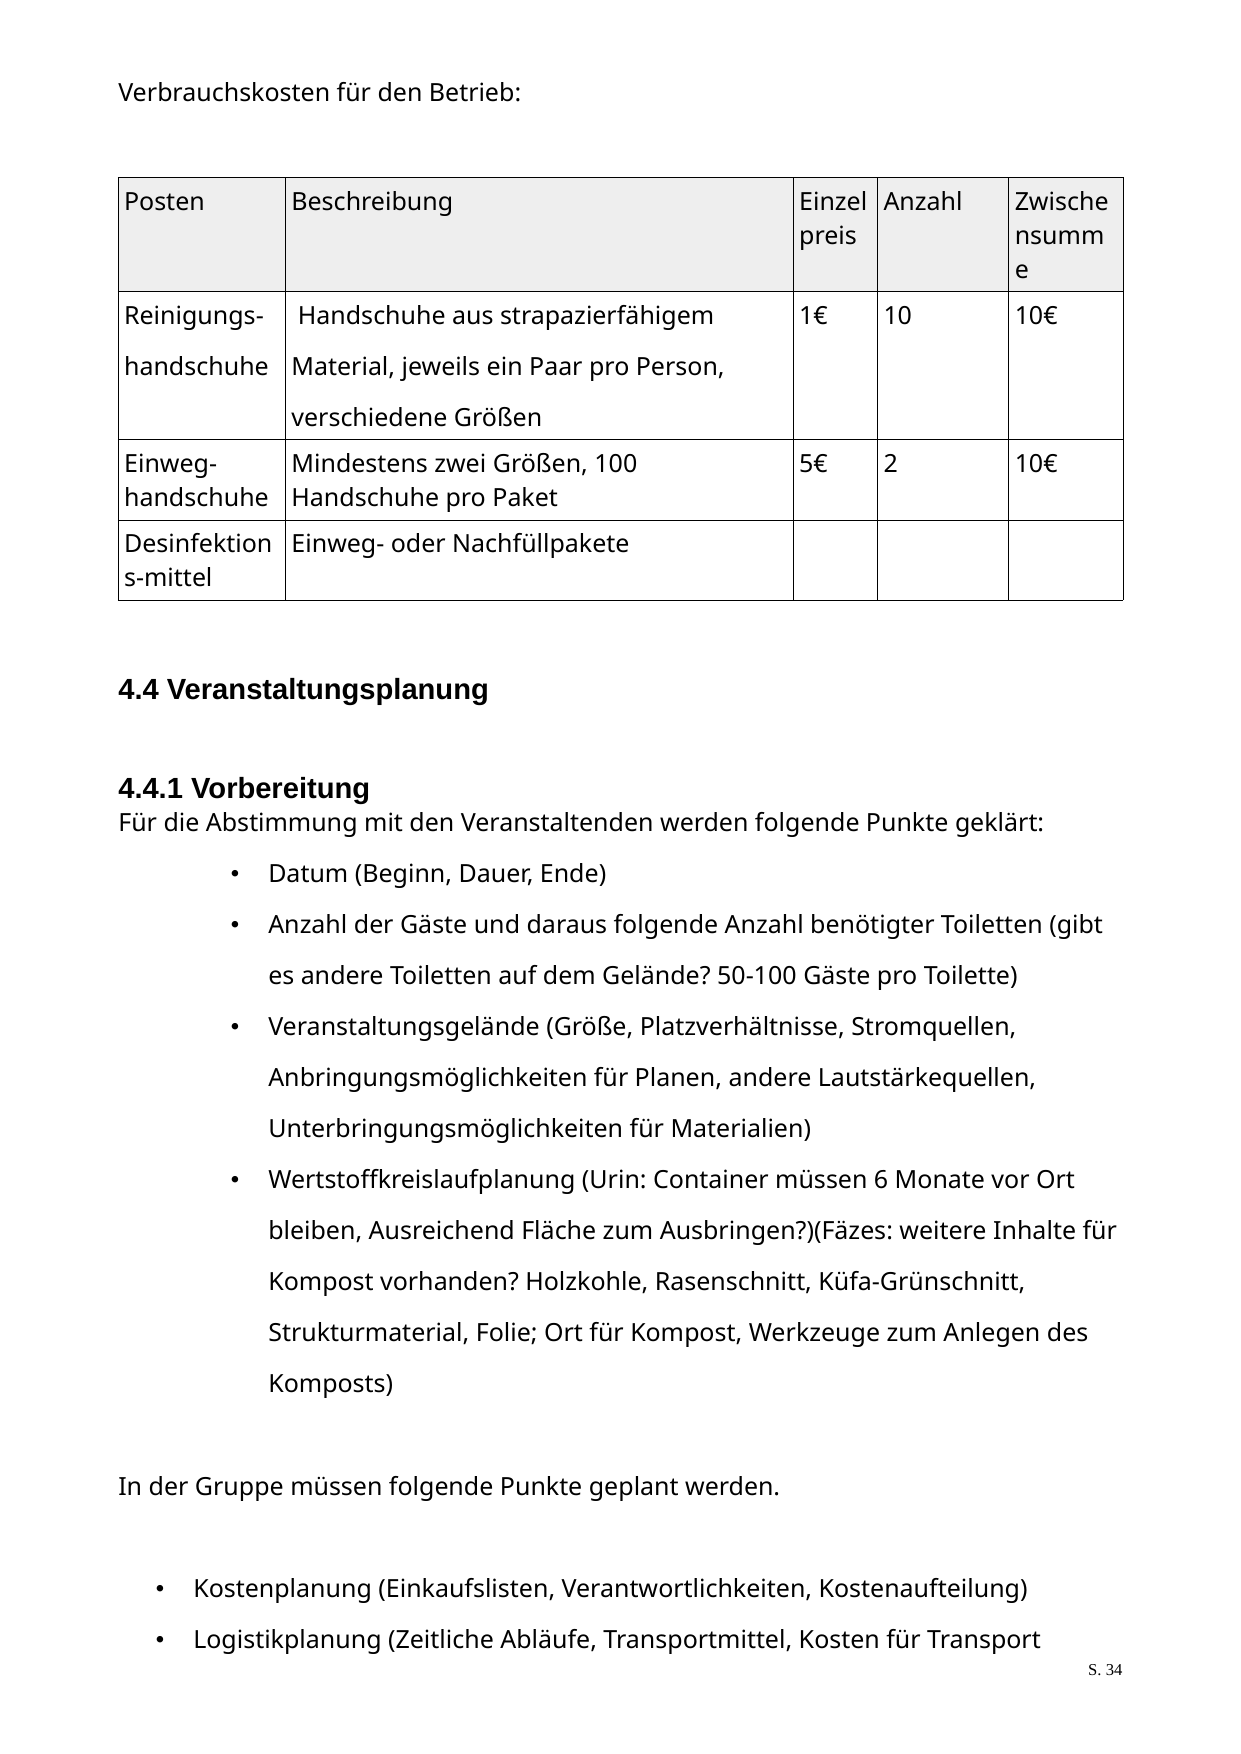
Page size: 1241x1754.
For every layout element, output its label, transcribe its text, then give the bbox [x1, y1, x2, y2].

text Verbrauchskosten für den Betrieb: [118, 75, 1122, 109]
table_header Anzahl [878, 178, 1008, 291]
list Datum (Beginn, Dauer, Ende) [231, 856, 1122, 890]
table_cell [794, 521, 877, 599]
table_cell Einweg- oder Nachfüllpakete [286, 521, 793, 599]
list Wertstoffkreislaufplanung (Urin: Container müssen 6 Monate vor Ort bleiben, Ausreichend Fläche zum Ausbringen?)(Fäzes: weitere Inhalte für Kompost vorhanden? Holzkohle, Rasenschnitt, Küfa-Grünschnitt, Strukturmaterial, Folie; Ort für Kompost, Werkzeuge zum Anlegen des Komposts) [231, 1162, 1122, 1400]
table_header Einzelpreis [794, 178, 877, 291]
table_cell 2 [878, 440, 1008, 519]
table_header Beschreibung [286, 178, 793, 291]
list Veranstaltungsgelände (Größe, Platzverhältnisse, Stromquellen, Anbringungsmöglichkeiten für Planen, andere Lautstärkequellen, Unterbringungsmöglichkeiten für Materialien) [231, 1009, 1122, 1145]
table_cell 1€ [794, 292, 877, 439]
table_header Posten [119, 178, 285, 291]
table_header Zwischensumme [1009, 178, 1123, 291]
text Für die Abstimmung mit den Veranstaltenden werden folgende Punkte geklärt: [118, 805, 1122, 839]
list Logistikplanung (Zeitliche Abläufe, Transportmittel, Kosten für Transport [156, 1621, 1122, 1655]
table_cell 10€ [1009, 292, 1123, 439]
list Anzahl der Gäste und daraus folgende Anzahl benötigter Toiletten (gibt es andere Toiletten auf dem Gelände? 50-100 Gäste pro Toilette) [231, 907, 1122, 992]
table_cell [1009, 521, 1123, 599]
text In der Gruppe müssen folgende Punkte geplant werden. [118, 1468, 1122, 1502]
table_cell Mindestens zwei Größen, 100 Handschuhe pro Paket [286, 440, 793, 519]
table_cell Desinfektions-mittel [119, 521, 285, 599]
table_cell [878, 521, 1008, 599]
table_cell Einweg-handschuhe [119, 440, 285, 519]
subtitle 4.4 Veranstaltungsplanung [118, 672, 1122, 706]
table_cell Reinigungs-handschuhe [119, 292, 285, 439]
table_cell 10€ [1009, 440, 1123, 519]
list Kostenplanung (Einkaufslisten, Verantwortlichkeiten, Kostenaufteilung) [156, 1570, 1122, 1604]
table_cell Handschuhe aus strapazierfähigem Material, jeweils ein Paar pro Person, verschiedene Größen [286, 292, 793, 439]
table_cell 5€ [794, 440, 877, 519]
subtitle 4.4.1 Vorbereitung [118, 771, 1122, 805]
table_cell 10 [878, 292, 1008, 439]
